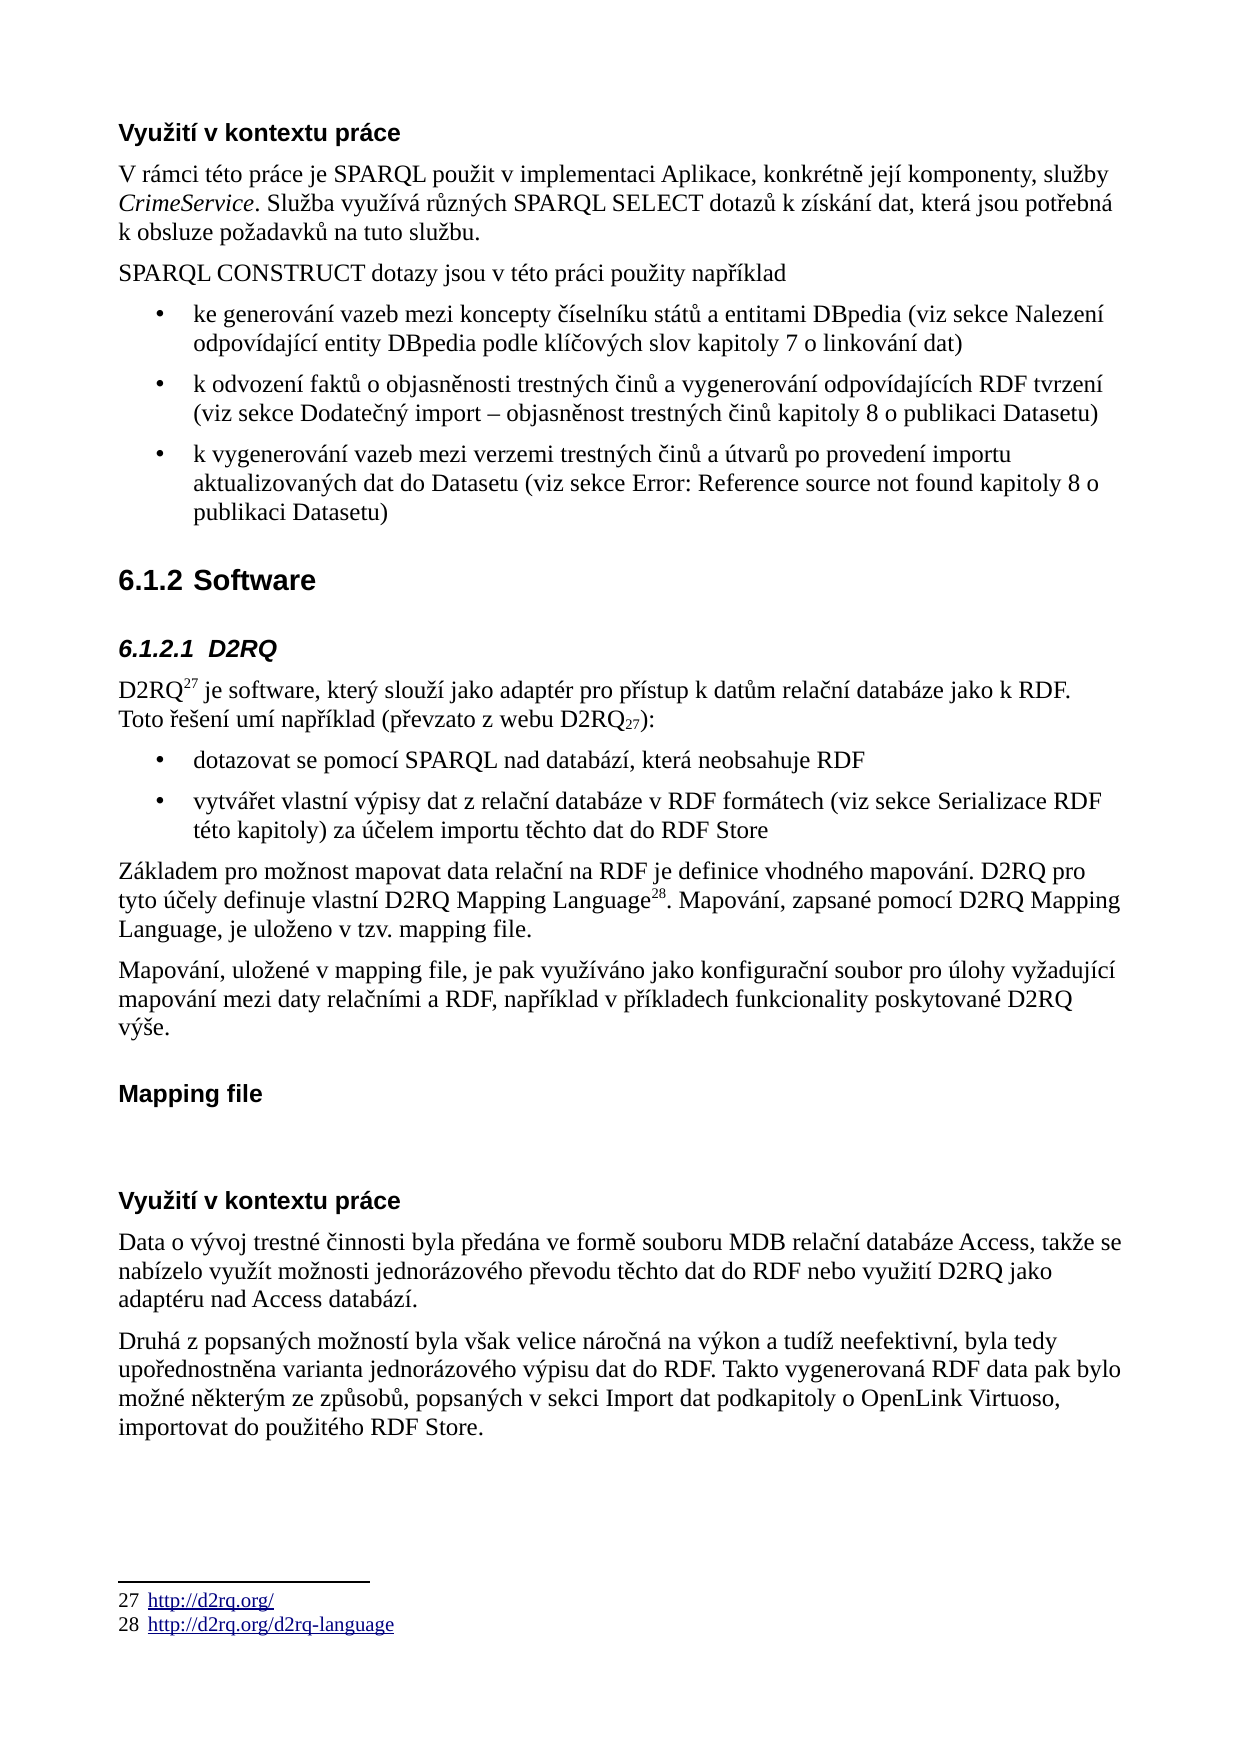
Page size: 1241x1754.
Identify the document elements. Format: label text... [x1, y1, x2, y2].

text Základem pro možnost mapovat data relační na RDF je definice vhodného mapování. D2RQ pro tyto účely definuje vlastní D2RQ Mapping Language. Mapování, zapsané pomocí D2RQ Mapping Language, je uloženo v tzv. mapping file. [118, 856, 1122, 942]
subtitle Software [118, 563, 1122, 596]
text Druhá z popsaných možností byla však velice náročná na výkon a tudíž neefektivní, byla tedy upořednostněna varianta jednorázového výpisu dat do RDF. Takto vygenerovaná RDF data pak bylo možné některým ze způsobů, popsaných v sekci Import dat podkapitoly o OpenLink Virtuoso, importovat do použitého RDF Store. [118, 1326, 1122, 1441]
text D2RQ je software, který slouží jako adaptér pro přístup k datům relační databáze jako k RDF. Toto řešení umí například (převzato z webu D2RQ27): [118, 675, 1122, 732]
list k vygenerování vazeb mezi verzemi trestných činů a útvarů po provedení importu aktualizovaných dat do Datasetu (viz sekce Chyba: zdroj odkazu nenalezen kapitoly 8 o publikaci Datasetu) [156, 439, 1122, 525]
text Data o vývoj trestné činnosti byla předána ve formě souboru MDB relační databáze Access, takže se nabízelo využít možnosti jednorázového převodu těchto dat do RDF nebo využití D2RQ jako adaptéru nad Access databází. [118, 1227, 1122, 1313]
text V rámci této práce je SPARQL použit v implementaci Aplikace, konkrétně její komponenty, služby CrimeService. Služba využívá různých SPARQL SELECT dotazů k získání dat, která jsou potřebná k obsluze požadavků na tuto službu. [118, 159, 1122, 245]
list ke generování vazeb mezi koncepty číselníku států a entitami DBpedia (viz sekce Nalezení odpovídající entity DBpedia podle klíčových slov kapitoly 7 o linkování dat) [156, 299, 1122, 357]
subtitle Mapping file [118, 1079, 1122, 1107]
text Mapování, uložené v mapping file, je pak využíváno jako konfigurační soubor pro úlohy vyžadující mapování mezi daty relačními a RDF, například v příkladech funkcionality poskytované D2RQ výše. [118, 955, 1122, 1041]
subtitle D2RQ [118, 634, 1122, 662]
text http://d2rq.org/d2rq-language [118, 1612, 1122, 1636]
text http://d2rq.org/ [118, 1588, 1122, 1612]
text SPARQL CONSTRUCT dotazy jsou v této práci použity například [118, 258, 1122, 287]
subtitle Využití v kontextu práce [118, 1186, 1122, 1214]
list k odvození faktů o objasněnosti trestných činů a vygenerování odpovídajících RDF tvrzení (viz sekce Dodatečný import – objasněnost trestných činů kapitoly 8 o publikaci Datasetu) [156, 369, 1122, 427]
list dotazovat se pomocí SPARQL nad databází, která neobsahuje RDF [156, 745, 1122, 774]
list vytvářet vlastní výpisy dat z relační databáze v RDF formátech (viz sekce Serializace RDF této kapitoly) za účelem importu těchto dat do RDF Store [156, 786, 1122, 844]
subtitle Využití v kontextu práce [118, 118, 1122, 147]
